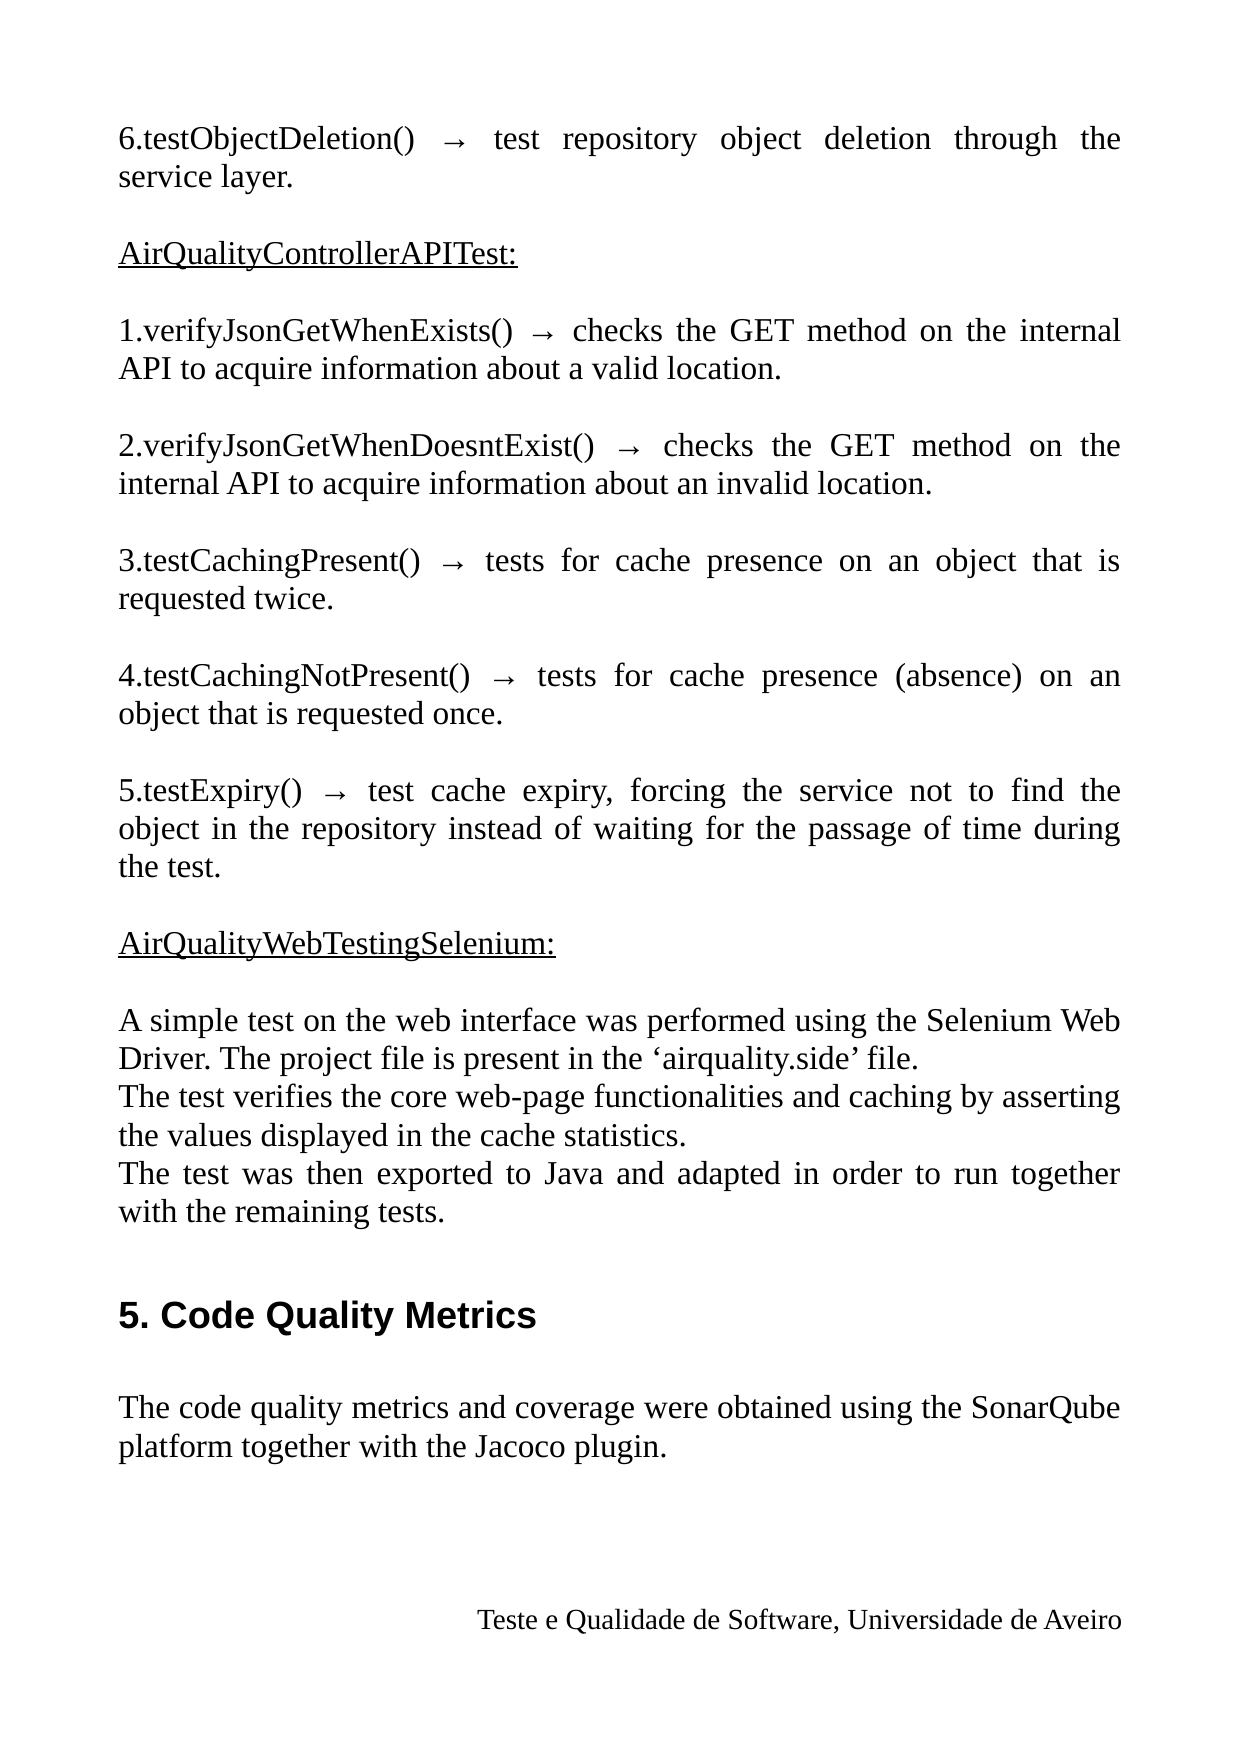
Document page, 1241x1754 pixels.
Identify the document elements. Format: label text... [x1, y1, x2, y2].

text 4.testCachingNotPresent() → tests for cache presence (absence) on an object that is requested once. [118, 655, 1122, 731]
text The test verifies the core web-page functionalities and caching by asserting the values displayed in the cache statistics. [118, 1076, 1122, 1153]
text 5.testExpiry() → test cache expiry, forcing the service not to find the object in the repository instead of waiting for the passage of time during the test. [118, 770, 1122, 885]
text A simple test on the web interface was performed using the Selenium Web Driver. The project file is present in the ‘airquality.side’ file. [118, 1000, 1122, 1076]
text The code quality metrics and coverage were obtained using the SonarQube platform together with the Jacoco plugin. [118, 1388, 1122, 1464]
subtitle 5. Code Quality Metrics [118, 1293, 1122, 1337]
text AirQualityControllerAPITest: [118, 233, 1122, 271]
text AirQualityWebTestingSelenium: [118, 923, 1122, 961]
text The test was then exported to Java and adapted in order to run together with the remaining tests. [118, 1153, 1122, 1230]
text 3.testCachingPresent() → tests for cache presence on an object that is requested twice. [118, 540, 1122, 616]
text 2.verifyJsonGetWhenDoesntExist() → checks the GET method on the internal API to acquire information about an invalid location. [118, 425, 1122, 501]
text 1.verifyJsonGetWhenExists() → checks the GET method on the internal API to acquire information about a valid location. [118, 310, 1122, 386]
text 6.testObjectDeletion() → test repository object deletion through the service layer. [118, 118, 1122, 195]
